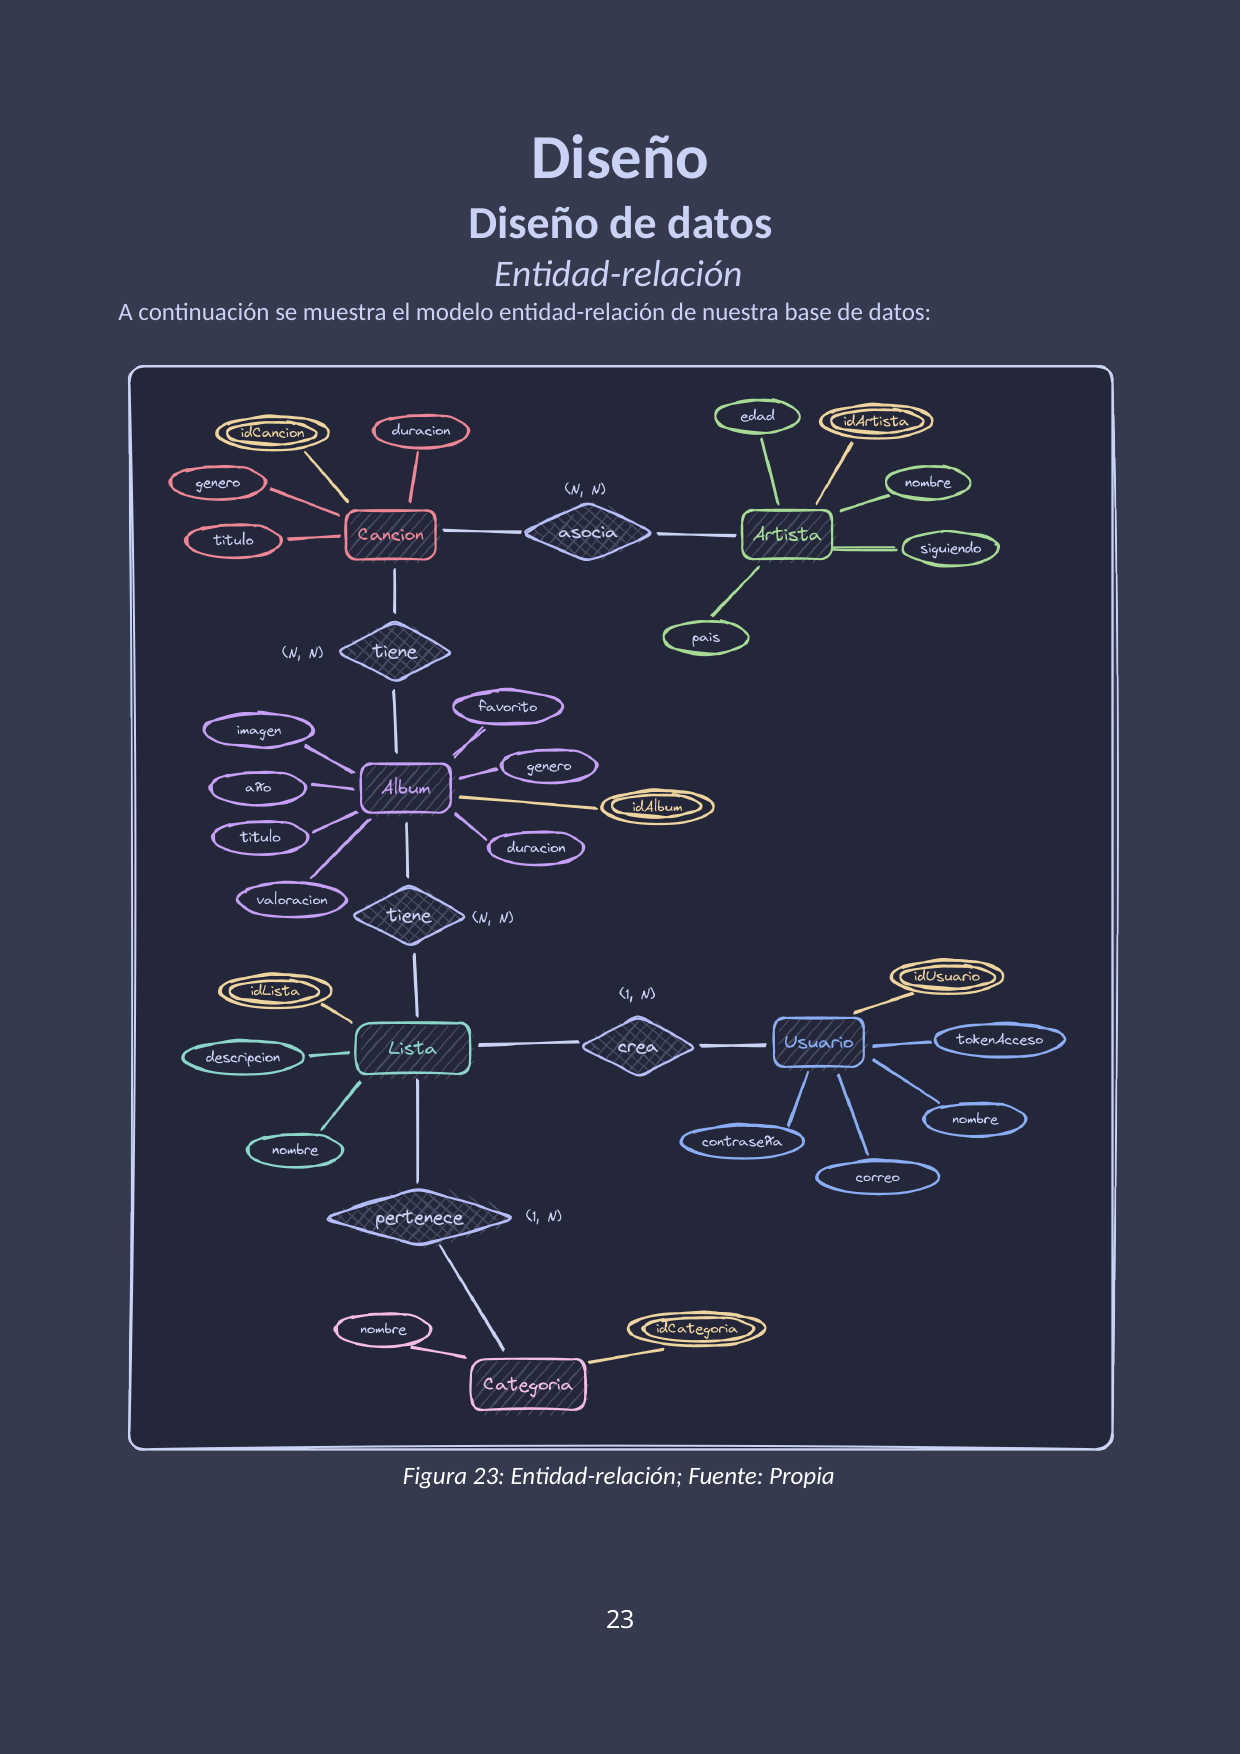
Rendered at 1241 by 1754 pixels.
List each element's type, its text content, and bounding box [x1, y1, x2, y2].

picture [118, 355, 1123, 1460]
text A continuación se muestra el modelo entidad-relación de nuestra base de datos: [118, 296, 1122, 327]
text Diseño de datos [118, 194, 1122, 250]
text Entidad-relación [118, 250, 1122, 296]
text Figura 23: Entidad-relación; Fuente: Propia [118, 1460, 1122, 1491]
text Diseño [118, 118, 1122, 194]
